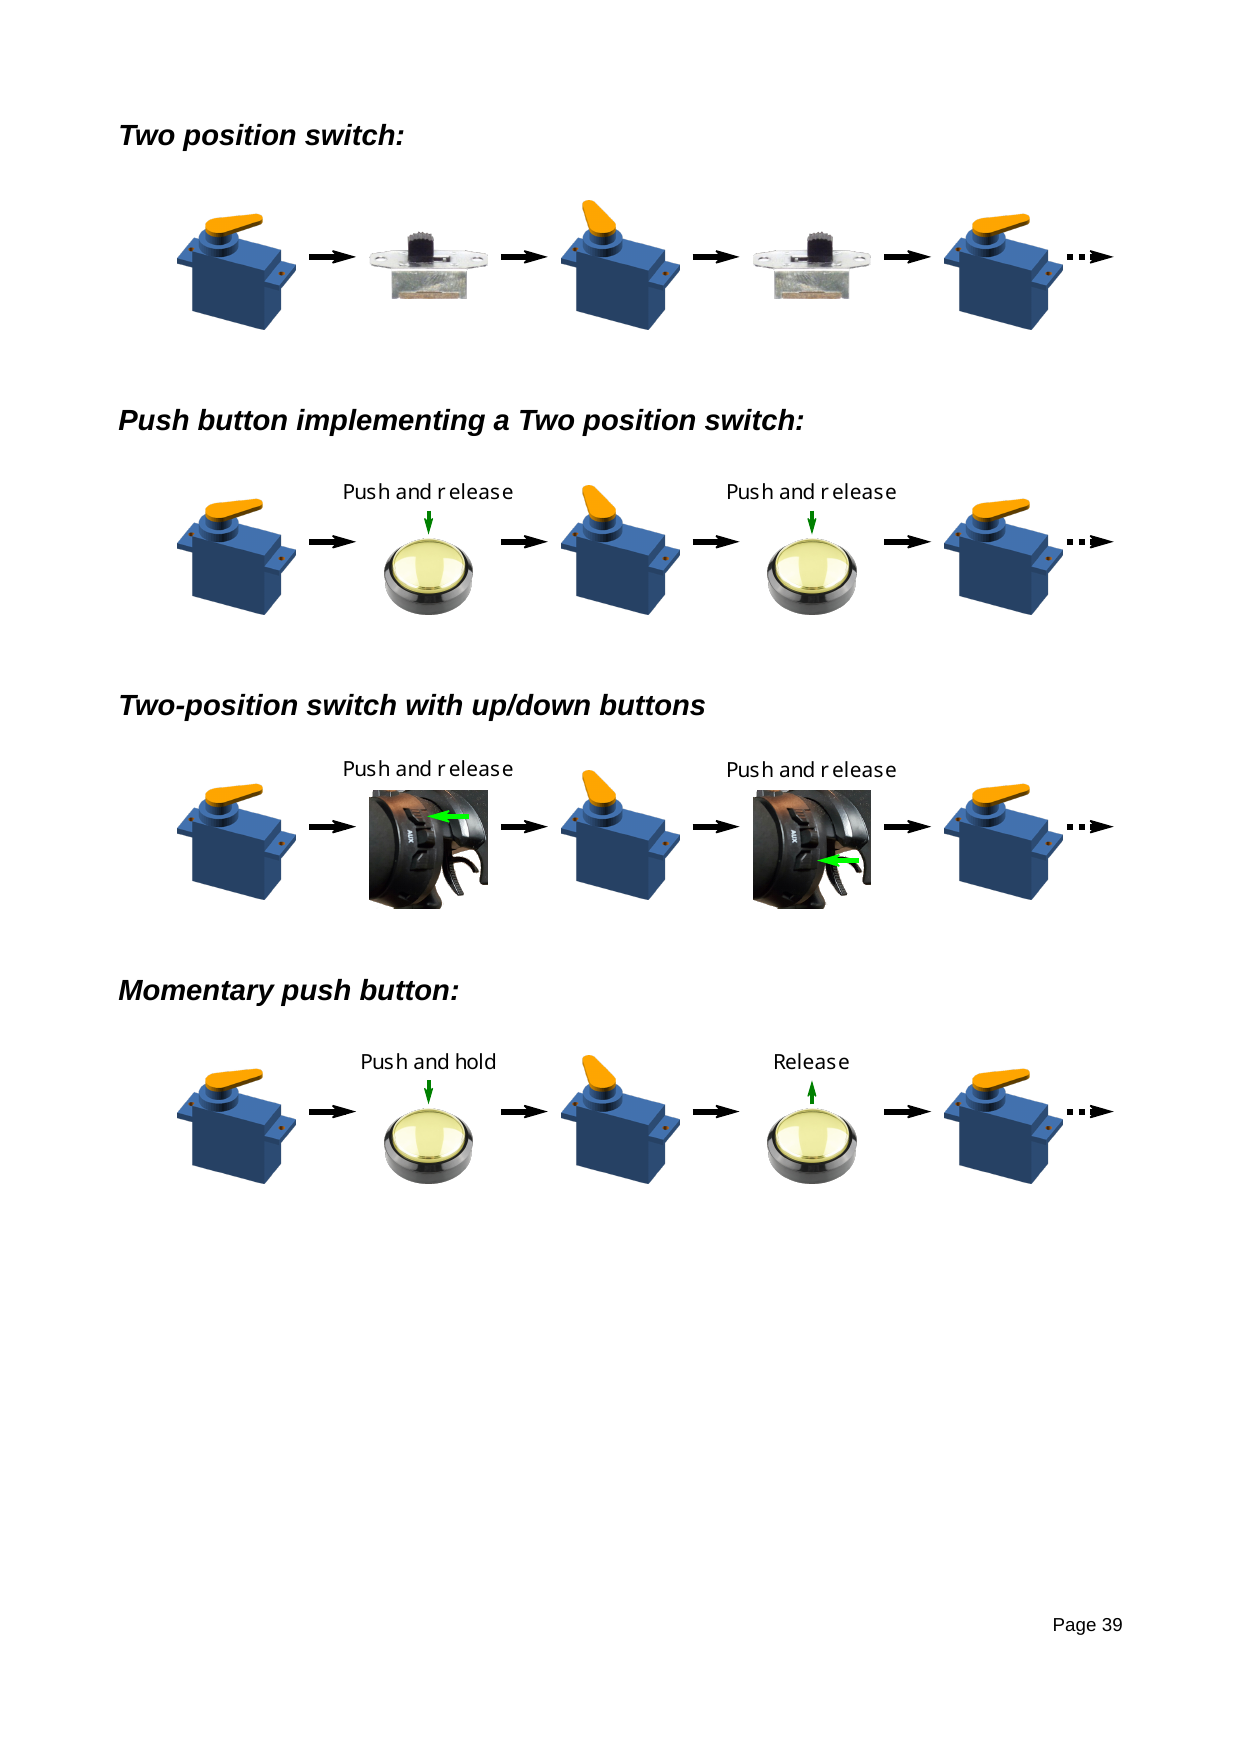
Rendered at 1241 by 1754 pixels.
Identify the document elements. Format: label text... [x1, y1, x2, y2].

subtitle Push button implementing a Two position switch: [118, 403, 1122, 650]
subtitle Two-position switch with up/down buttons [118, 688, 1122, 935]
subtitle Two position switch: [118, 118, 1122, 366]
subtitle Momentary push button: [118, 973, 1122, 1220]
